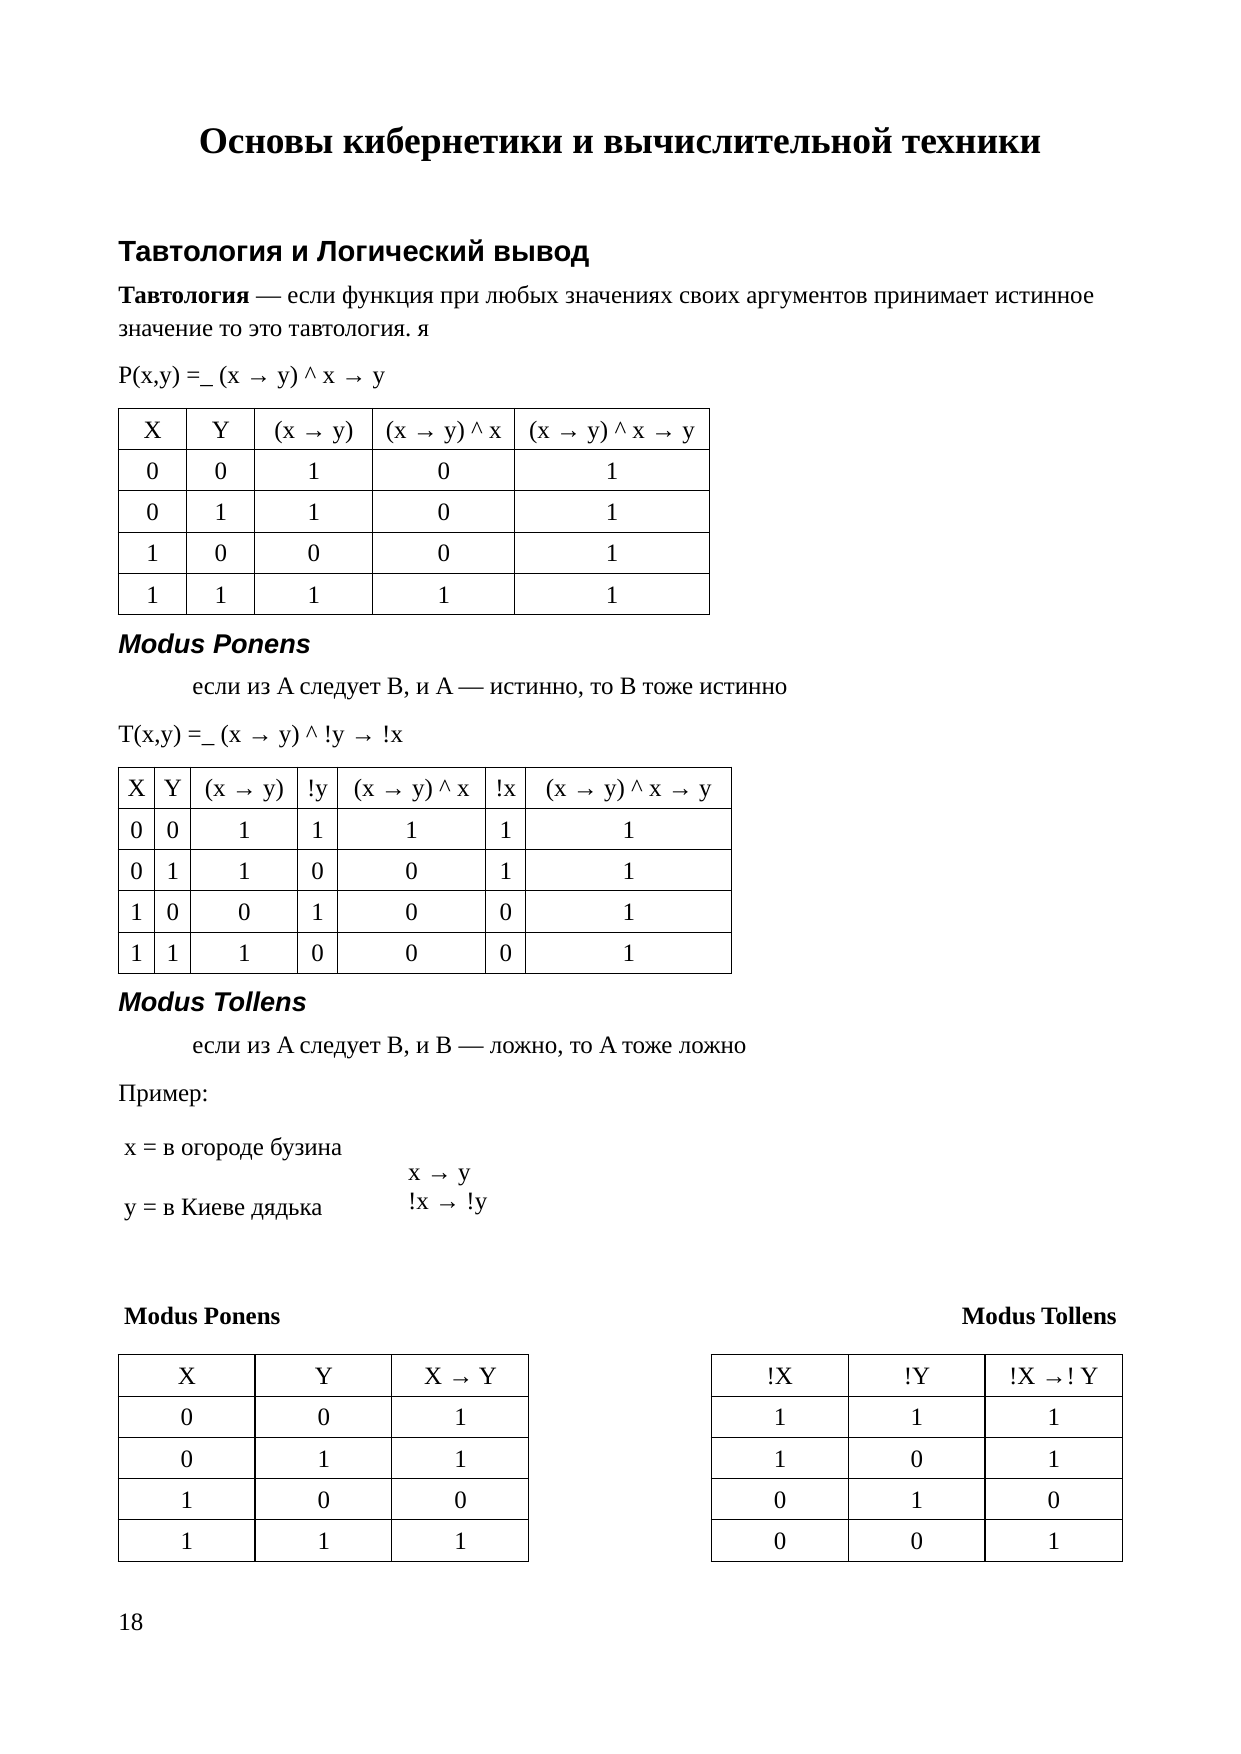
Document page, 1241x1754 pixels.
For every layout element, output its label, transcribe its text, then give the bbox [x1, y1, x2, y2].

subtitle Тавтология и Логический вывод [118, 234, 1122, 267]
subtitle Modus Ponens [118, 628, 1122, 659]
table_cell 0 [298, 850, 337, 890]
text Пример: [118, 1078, 1122, 1107]
table_cell 0 [486, 933, 525, 973]
table_cell 0 [187, 533, 254, 573]
table_cell 1 [119, 574, 186, 614]
table_cell 0 [373, 491, 514, 532]
table_cell 0 [338, 891, 485, 932]
table_header [529, 1295, 711, 1354]
text если из A следует B, и A — истинно, то B тоже истинно [118, 671, 1122, 700]
table_header X [119, 768, 154, 808]
table_cell 1 [298, 809, 337, 849]
table_cell 1 [849, 1397, 984, 1437]
table_cell [529, 1397, 711, 1437]
table_cell 1 [526, 933, 731, 973]
table_cell 0 [849, 1438, 984, 1478]
table_cell !Y [849, 1355, 984, 1396]
table_header X [119, 409, 186, 449]
table_cell 0 [849, 1520, 984, 1561]
table_header (x → y) ^ x [338, 768, 485, 808]
table_cell [529, 1520, 711, 1561]
table_header x = в огороде бузина [119, 1126, 402, 1186]
table_cell 0 [338, 850, 485, 890]
table_header (x → y) [255, 409, 372, 449]
table_cell 1 [119, 1520, 254, 1561]
table_cell 1 [187, 491, 254, 532]
table_cell 0 [338, 933, 485, 973]
table_cell 1 [515, 533, 709, 573]
table_cell 1 [515, 491, 709, 532]
table_cell 0 [298, 933, 337, 973]
table_cell 1 [986, 1438, 1122, 1478]
table_cell [529, 1479, 711, 1519]
table_cell 1 [255, 574, 372, 614]
table_cell 1 [526, 850, 731, 890]
table_cell Y [256, 1355, 391, 1396]
table_cell 0 [373, 533, 514, 573]
table_header Modus Ponens [119, 1295, 528, 1354]
table_cell 0 [119, 850, 154, 890]
table_cell 1 [155, 850, 190, 890]
table_cell 1 [373, 574, 514, 614]
table_header (x → y) ^ x [373, 409, 514, 449]
table_cell 0 [187, 450, 254, 490]
table_cell 1 [191, 933, 297, 973]
table_cell 1 [119, 933, 154, 973]
table_cell 1 [515, 450, 709, 490]
table_cell 1 [486, 809, 525, 849]
table_cell 1 [191, 850, 297, 890]
table_header x → y !x → !y [403, 1126, 507, 1246]
table_cell 1 [712, 1397, 848, 1437]
table_cell y = в Киеве дядька [119, 1187, 402, 1246]
table_cell 1 [526, 809, 731, 849]
table_cell 1 [256, 1438, 391, 1478]
table_cell 1 [256, 1520, 391, 1561]
table_cell 1 [392, 1397, 528, 1437]
text P(x,y) =_ (x → y) ^ x → y [118, 360, 1122, 389]
table_cell 0 [155, 809, 190, 849]
table_cell 1 [392, 1520, 528, 1561]
table_cell 1 [298, 891, 337, 932]
table_cell 1 [712, 1438, 848, 1478]
table_cell 1 [338, 809, 485, 849]
table_cell 0 [119, 809, 154, 849]
table_cell 1 [187, 574, 254, 614]
text T(x,y) =_ (x → y) ^ !y → !x [118, 719, 1122, 748]
table_header (x → y) ^ x → y [515, 409, 709, 449]
table_cell 1 [515, 574, 709, 614]
table_cell 0 [712, 1520, 848, 1561]
table_cell 1 [849, 1479, 984, 1519]
table_header Y [155, 768, 190, 808]
table_cell X → Y [392, 1355, 528, 1396]
table_cell 1 [486, 850, 525, 890]
table_cell 1 [986, 1397, 1122, 1437]
table_cell 0 [255, 533, 372, 573]
table_cell 1 [986, 1520, 1122, 1561]
text Тавтология — если функция при любых значениях своих аргументов принимает истинное значение то это тавтология. я [118, 280, 1122, 341]
table_header !y [298, 768, 337, 808]
table_header !x [486, 768, 525, 808]
table_cell [529, 1438, 711, 1478]
table_header (x → y) [191, 768, 297, 808]
table_cell 0 [119, 1438, 254, 1478]
table_cell 0 [119, 1397, 254, 1437]
table_cell [529, 1355, 711, 1396]
table_cell 0 [256, 1397, 391, 1437]
table_cell 1 [255, 450, 372, 490]
table_cell 0 [256, 1479, 391, 1519]
table_cell !X →! Y [986, 1355, 1122, 1396]
table_cell 0 [155, 891, 190, 932]
table_header Y [187, 409, 254, 449]
table_header Modus Tollens [712, 1295, 1122, 1354]
table_cell 1 [119, 891, 154, 932]
table_header (x → y) ^ x → y [526, 768, 731, 808]
table_cell 0 [191, 891, 297, 932]
table_cell 0 [119, 491, 186, 532]
table_cell 1 [119, 533, 186, 573]
table_cell 0 [986, 1479, 1122, 1519]
table_cell 0 [373, 450, 514, 490]
table_cell !X [712, 1355, 848, 1396]
table_cell 1 [119, 1479, 254, 1519]
table_cell 1 [155, 933, 190, 973]
text если из A следует B, и B — ложно, то A тоже ложно [118, 1030, 1122, 1059]
table_cell X [119, 1355, 254, 1396]
table_cell 1 [526, 891, 731, 932]
table_cell 1 [392, 1438, 528, 1478]
table_cell 0 [119, 450, 186, 490]
subtitle Modus Tollens [118, 986, 1122, 1018]
table_cell 1 [191, 809, 297, 849]
table_cell 0 [486, 891, 525, 932]
table_cell 0 [712, 1479, 848, 1519]
table_cell 1 [255, 491, 372, 532]
table_cell 0 [392, 1479, 528, 1519]
